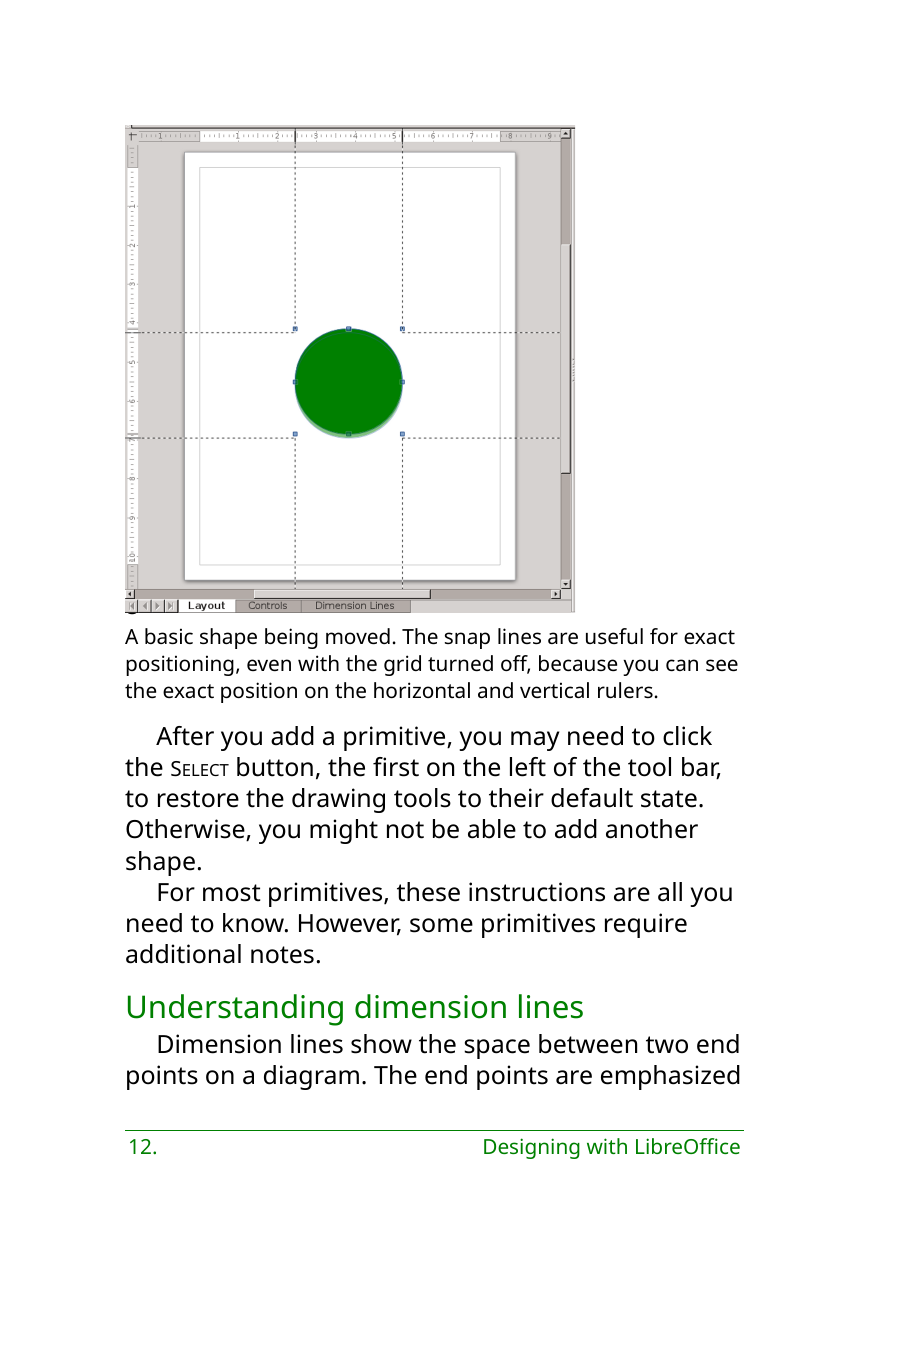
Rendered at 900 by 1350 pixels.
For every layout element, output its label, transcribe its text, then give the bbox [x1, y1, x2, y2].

table_cell A basic shape being moved. The snap lines are useful for exact positioning, even with the grid turned off, because you can see the exact position on the horizontal and vertical rulers. [125, 615, 744, 704]
subtitle Understanding dimension lines [125, 986, 744, 1028]
picture [125, 125, 575, 613]
text Dimension lines show the space between two end points on a diagram. The end points are emphasized [125, 1028, 744, 1091]
text After you add a primitive, you may need to click the Select button, the first on the left of the tool bar, to restore the drawing tools to their default state. Otherwise, you might not be able to add another shape. [125, 720, 744, 876]
table_header 8 [125, 125, 744, 615]
text For most primitives, these instructions are all you need to know. However, some primitives require additional notes. [125, 876, 744, 970]
